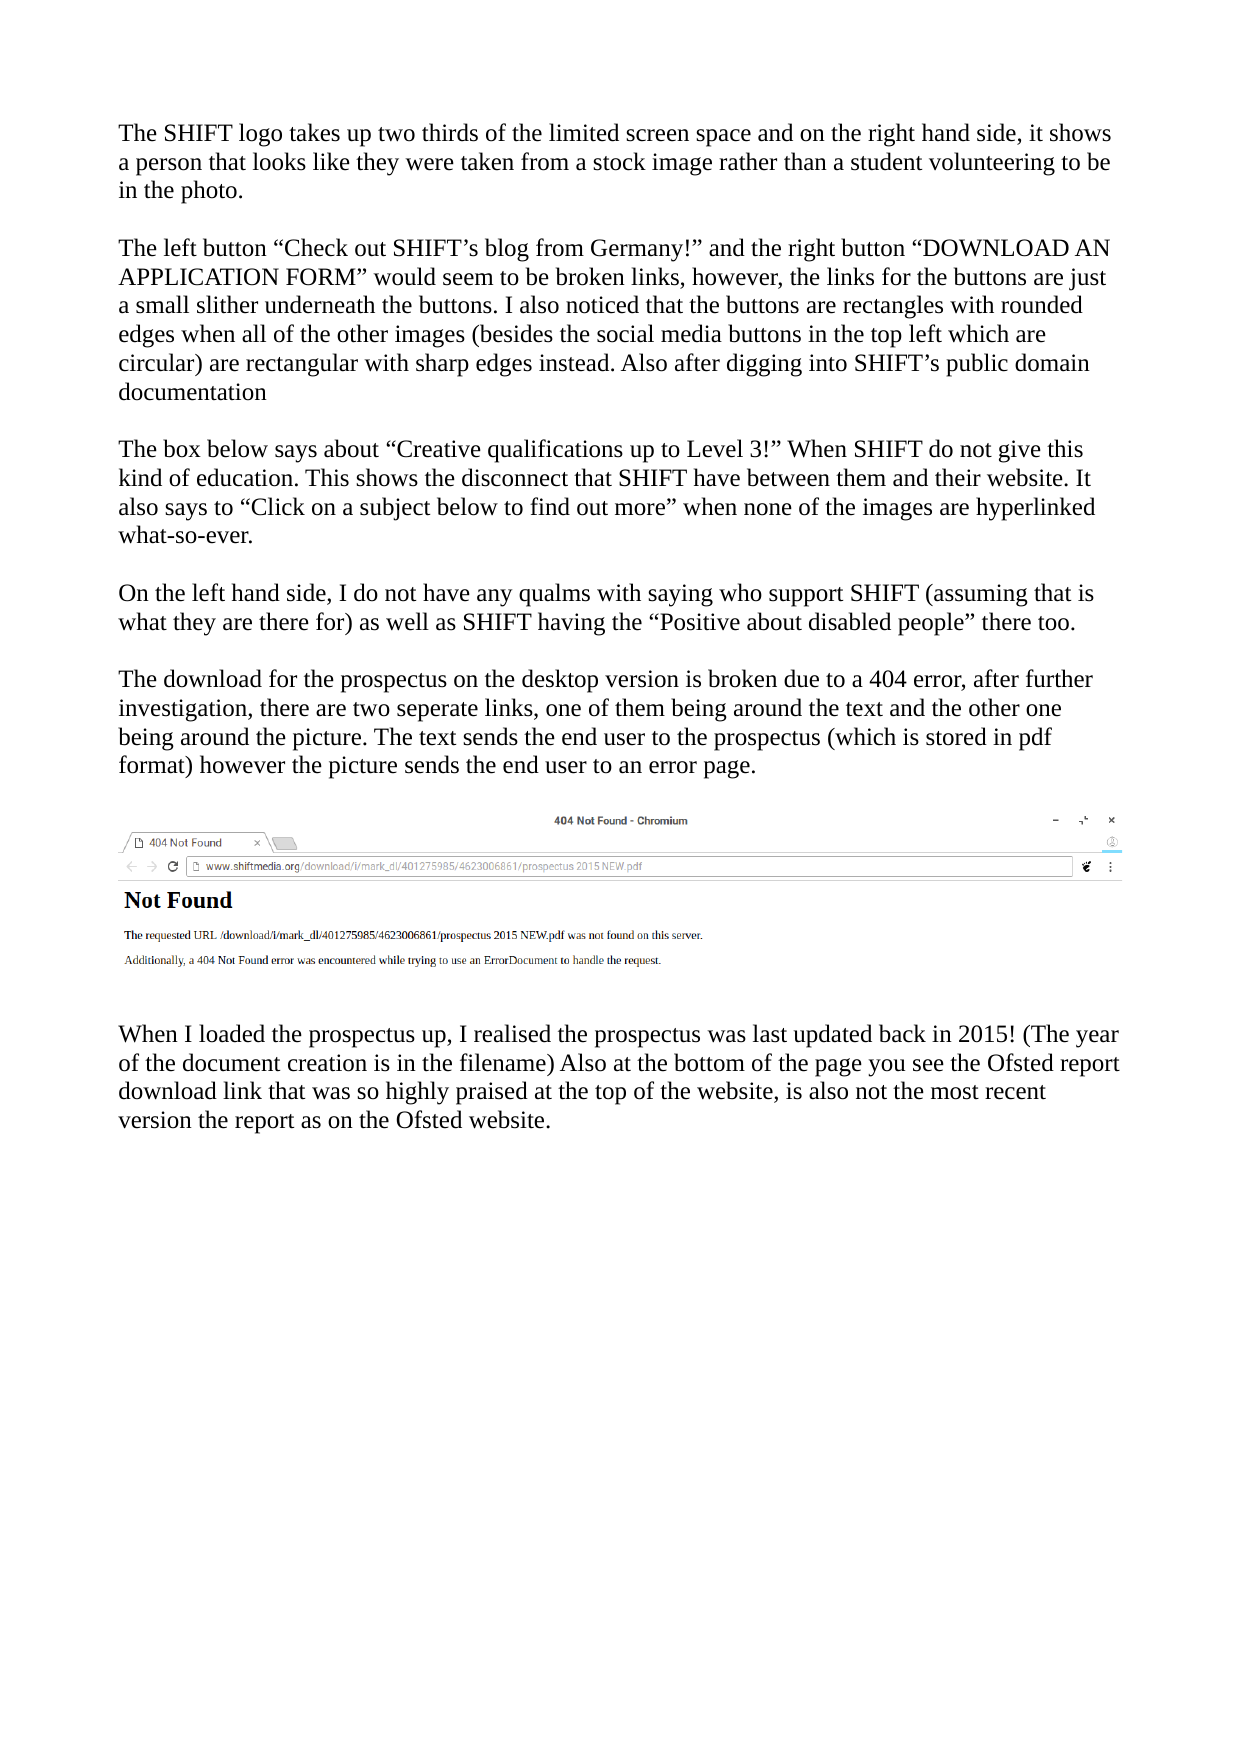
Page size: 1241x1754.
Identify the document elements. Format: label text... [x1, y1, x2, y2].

text The SHIFT logo takes up two thirds of the limited screen space and on the right hand side, it shows a person that looks like they were taken from a stock image rather than a student volunteering to be in the photo. [118, 118, 1122, 204]
text The box below says about “Creative qualifications up to Level 3!” When SHIFT do not give this kind of education. This shows the disconnect that SHIFT have between them and their website. It also says to “Click on a subject below to find out more” when none of the images are hyperlinked what-so-ever. [118, 434, 1122, 549]
text On the left hand side, I do not have any qualms with saying who support SHIFT (assuming that is what they are there for) as well as SHIFT having the “Positive about disabled people” there too. [118, 578, 1122, 636]
text The left button “Check out SHIFT’s blog from Germany!” and the right button “DOWNLOAD AN APPLICATION FORM” would seem to be broken links, however, the links for the buttons are just a small slither underneath the buttons. I also noticed that the buttons are rectangles with rounded edges when all of the other images (besides the social media buttons in the top left which are circular) are rectangular with sharp edges instead. Also after digging into SHIFT’s public domain documentation [118, 233, 1122, 406]
text When I loaded the prospectus up, I realised the prospectus was last updated back in 2015! (The year of the document creation is in the filename) Also at the bottom of the page you see the Ofsted report download link that was so highly praised at the top of the website, is also not the most recent version the report as on the Ofsted website. [118, 1019, 1122, 1134]
text The download for the prospectus on the desktop version is broken due to a 404 error, after further investigation, there are two seperate links, one of them being around the text and the other one being around the picture. The text sends the end user to the prospectus (which is stored in pdf format) however the picture sends the end user to an error page. [118, 664, 1122, 779]
